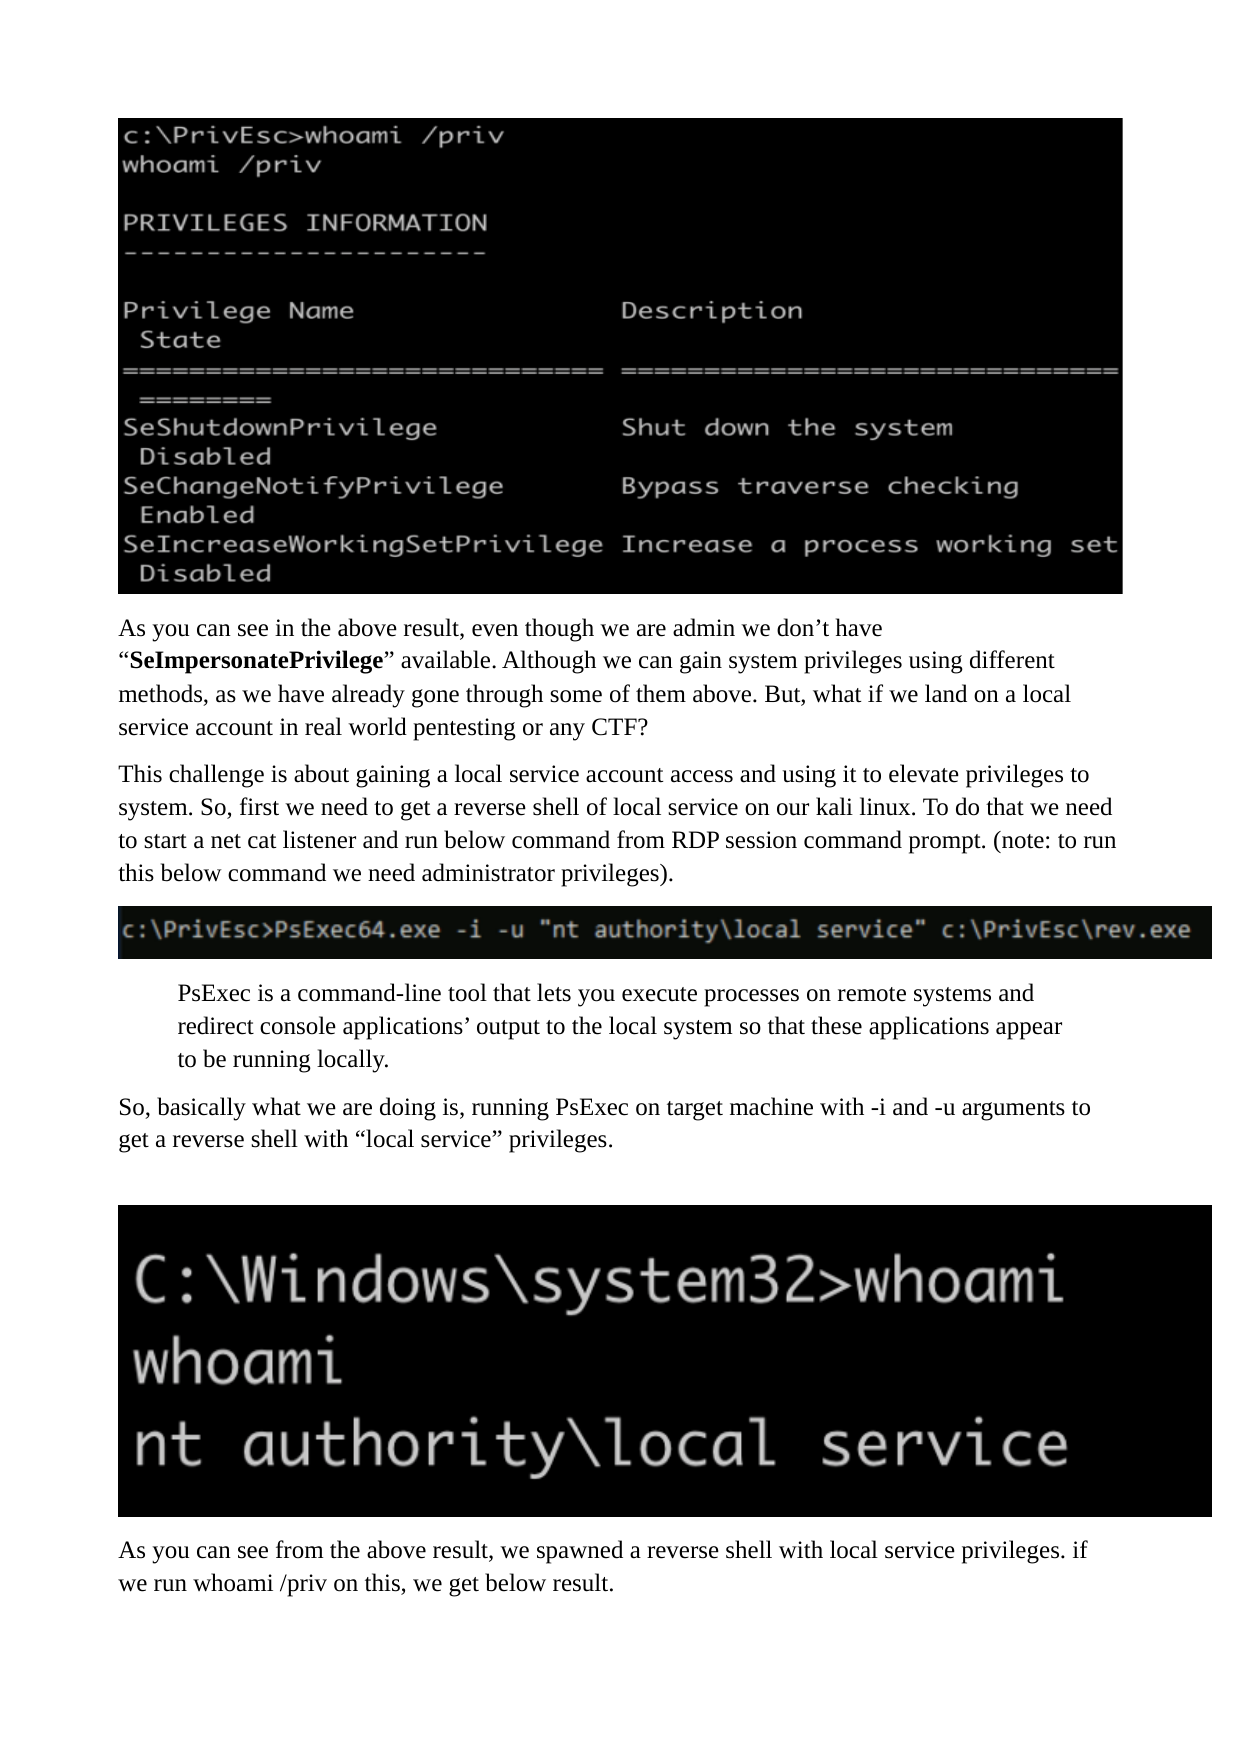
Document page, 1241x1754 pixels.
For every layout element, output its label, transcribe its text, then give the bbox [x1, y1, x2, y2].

picture [118, 1205, 1212, 1517]
text As you can see from the above result, we spawned a reverse shell with local service privileges. if we run whoami /priv on this, we get below result. [118, 1535, 1122, 1597]
picture [118, 118, 1123, 594]
picture [118, 906, 1212, 959]
text PsExec is a command-line tool that lets you execute processes on remote systems and redirect console applications’ output to the local system so that these applications appear to be running locally. [177, 978, 1063, 1073]
text This challenge is about gaining a local service account access and using it to elevate privileges to system. So, first we need to get a reverse shell of local service on our kali linux. To do that we need to start a net cat listener and run below command from RDP session command prompt. (note: to run this below command we need administrator privileges). [118, 759, 1122, 887]
text So, basically what we are doing is, running PsExec on target machine with -i and -u arguments to get a reverse shell with “local service” privileges. [118, 1092, 1122, 1153]
text As you can see in the above result, even though we are admin we don’t have “SeImpersonatePrivilege” available. Although we can gain system privileges using different methods, as we have already gone through some of them above. But, what if we land on a local service account in real world pentesting or any CTF? [118, 613, 1122, 740]
